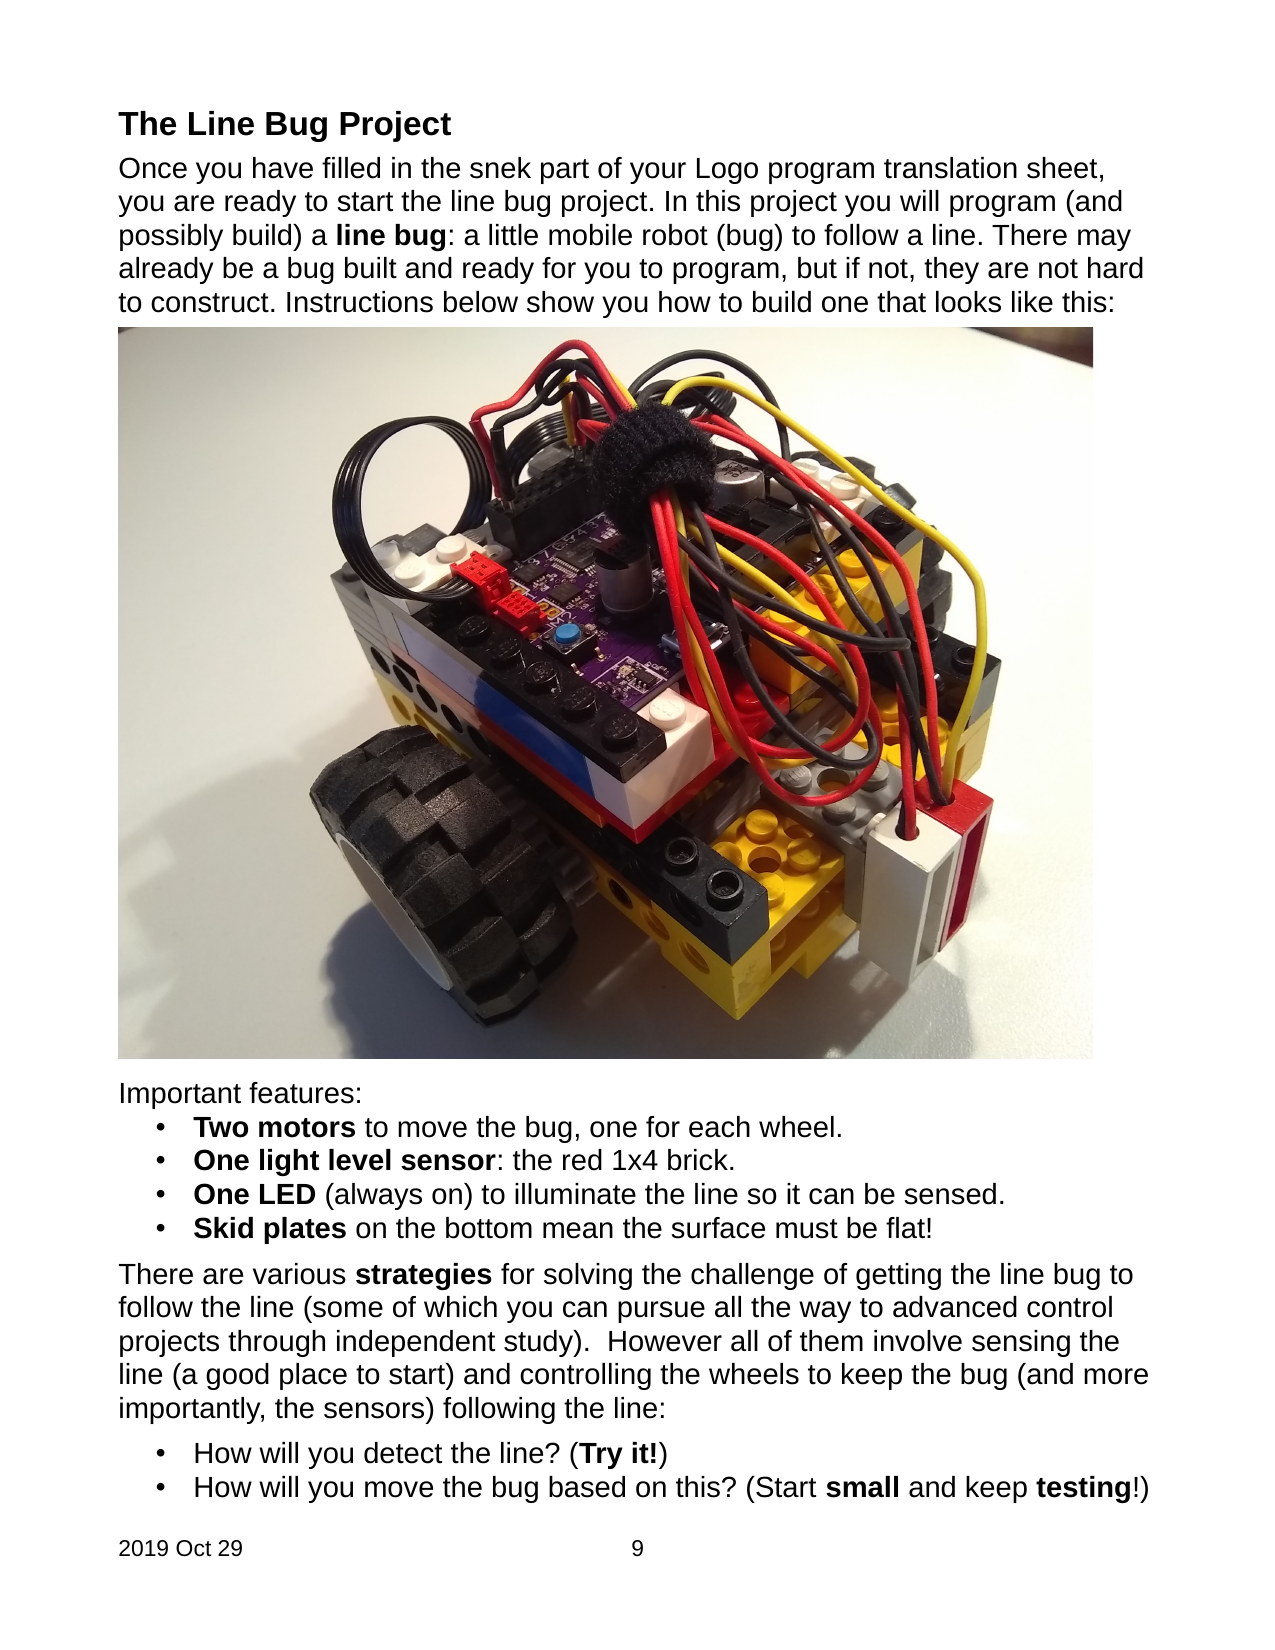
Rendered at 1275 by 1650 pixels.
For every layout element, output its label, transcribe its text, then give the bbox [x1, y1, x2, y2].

text Once you have filled in the snek part of your Logo program translation sheet, you are ready to start the line bug project. In this project you will program (and possibly build) a line bug: a little mobile robot (bug) to follow a line. There may already be a bug built and ready for you to program, but if not, they are not hard to construct. Instructions below show you how to build one that looks like this: [118, 151, 1157, 319]
subtitle The Line Bug Project [118, 103, 1157, 142]
picture [118, 327, 1094, 1059]
list Two motors to move the bug, one for each wheel. [156, 1110, 1157, 1143]
list How will you detect the line? (Try it!) [156, 1436, 1157, 1470]
list Skid plates on the bottom mean the surface must be flat! [156, 1211, 1157, 1245]
list One light level sensor: the red 1x4 brick. [156, 1143, 1157, 1177]
text There are various strategies for solving the challenge of getting the line bug to follow the line (some of which you can pursue all the way to advanced control projects through independent study). However all of them involve sensing the line (a good place to start) and controlling the wheels to keep the bug (and more importantly, the sensors) following the line: [118, 1257, 1157, 1424]
text Important features: [118, 1076, 1157, 1110]
list One LED (always on) to illuminate the line so it can be sensed. [156, 1177, 1157, 1211]
list How will you move the bug based on this? (Start small and keep testing!) [156, 1470, 1157, 1504]
